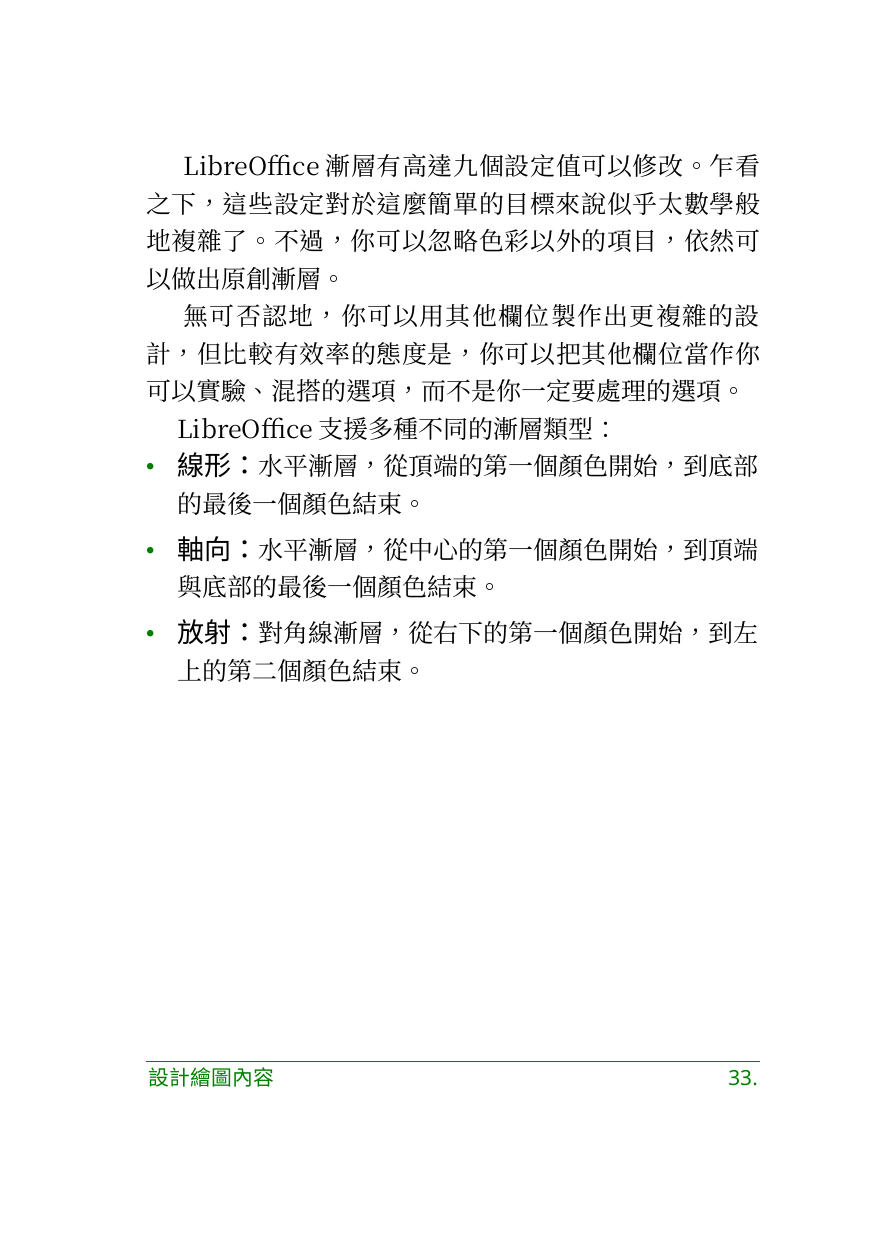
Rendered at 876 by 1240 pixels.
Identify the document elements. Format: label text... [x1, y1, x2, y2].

list 軸向：水平漸層，從中心的第一個顏色開始，到頂端與底部的最後一個顏色結束。 [146, 529, 760, 604]
text 無可否認地，你可以用其他欄位製作出更複雜的設計，但比較有效率的態度是，你可以把其他欄位當作你可以實驗、混搭的選項，而不是你一定要處理的選項。 [146, 296, 760, 408]
list 放射：對角線漸層，從右下的第一個顏色開始，到左上的第二個顏色結束。 [146, 612, 760, 687]
list 線形：水平漸層，從頂端的第一個顏色開始，到底部的最後一個顏色結束。 [146, 446, 760, 521]
list LibreOffice支援多種不同的漸層類型： [146, 408, 760, 446]
text LibreOffice漸層有高達九個設定值可以修改。乍看之下，這些設定對於這麼簡單的目標來說似乎太數學般地複雜了。不過，你可以忽略色彩以外的項目，依然可以做出原創漸層。 [146, 146, 760, 296]
